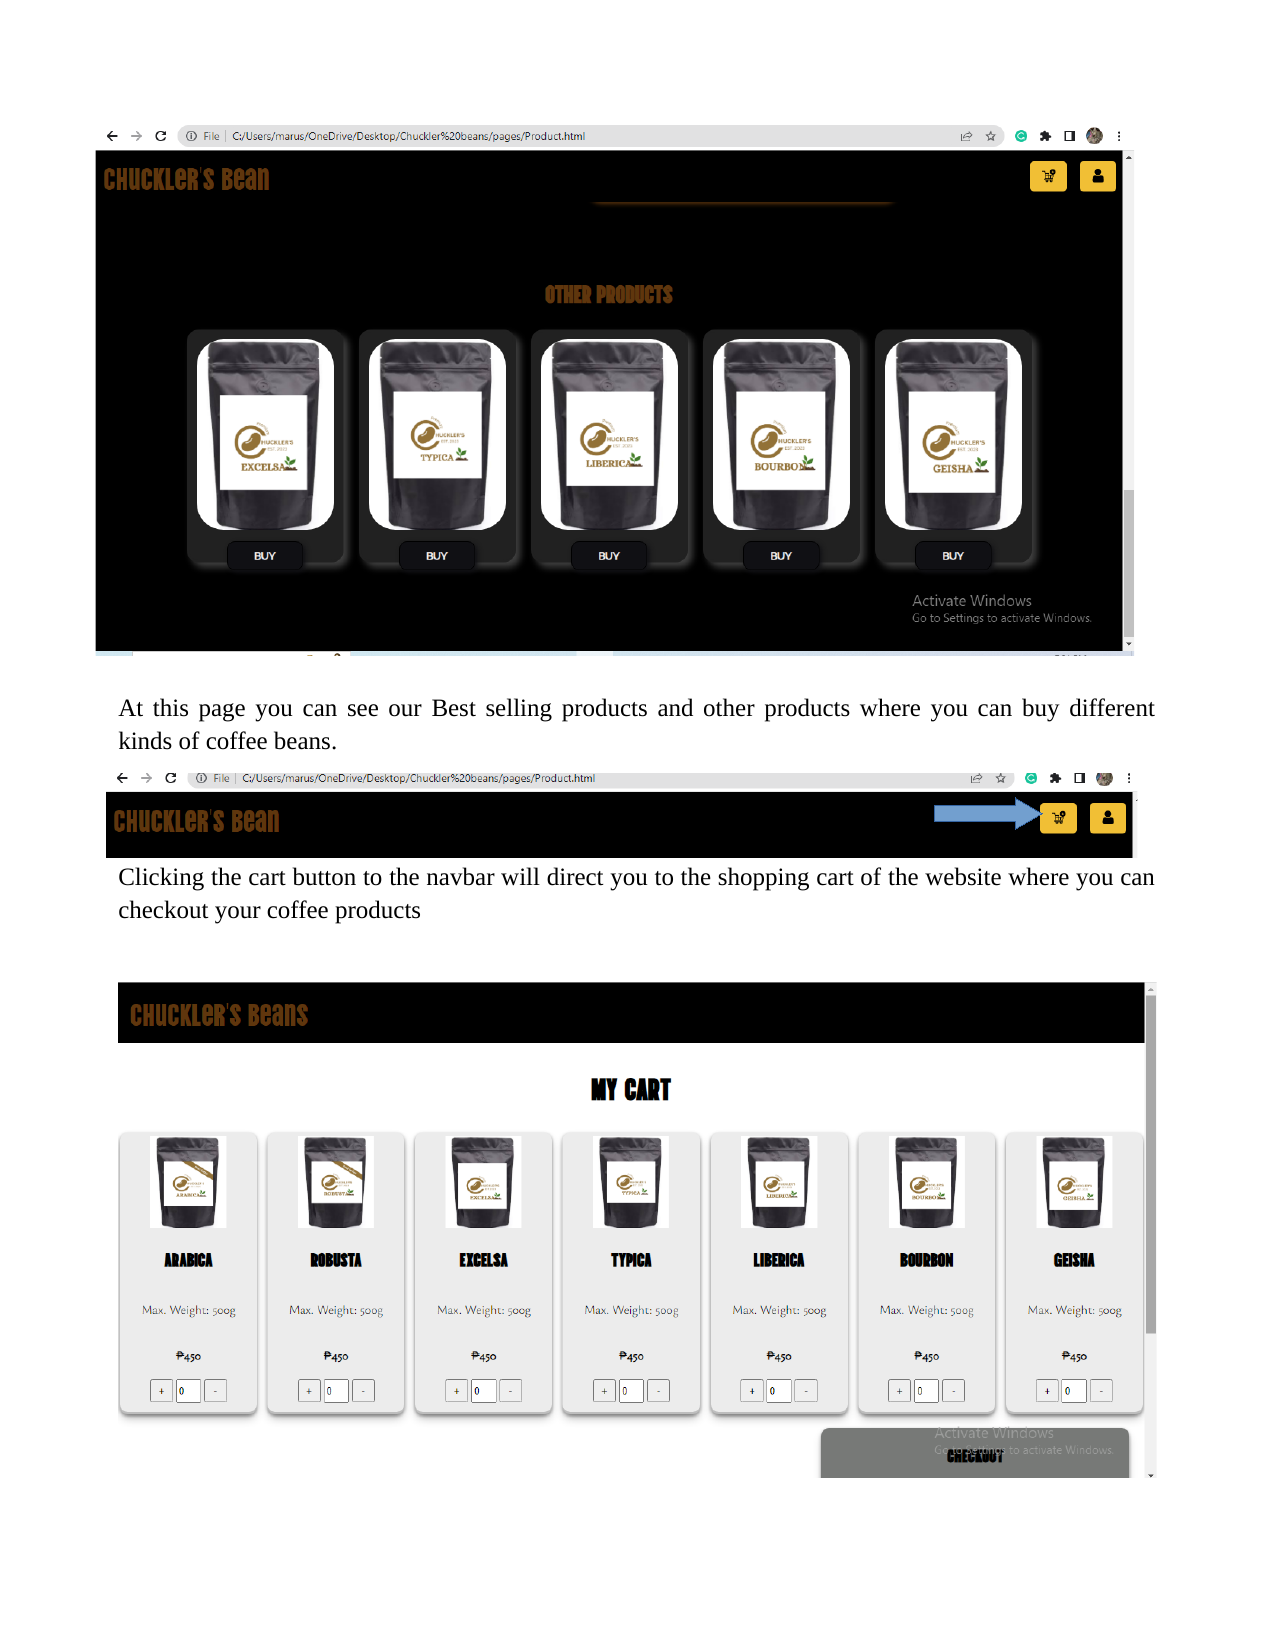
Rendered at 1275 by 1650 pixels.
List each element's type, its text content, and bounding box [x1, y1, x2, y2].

picture [118, 981, 1157, 1478]
text Clicking the cart button to the navbar will direct you to the shopping cart of the website where you can checkout your coffee products [118, 759, 1157, 924]
text At this page you can see our Best selling products and other products where you can buy different kinds of coffee beans. [118, 693, 1157, 755]
picture [106, 773, 1138, 801]
picture [95, 122, 1135, 656]
